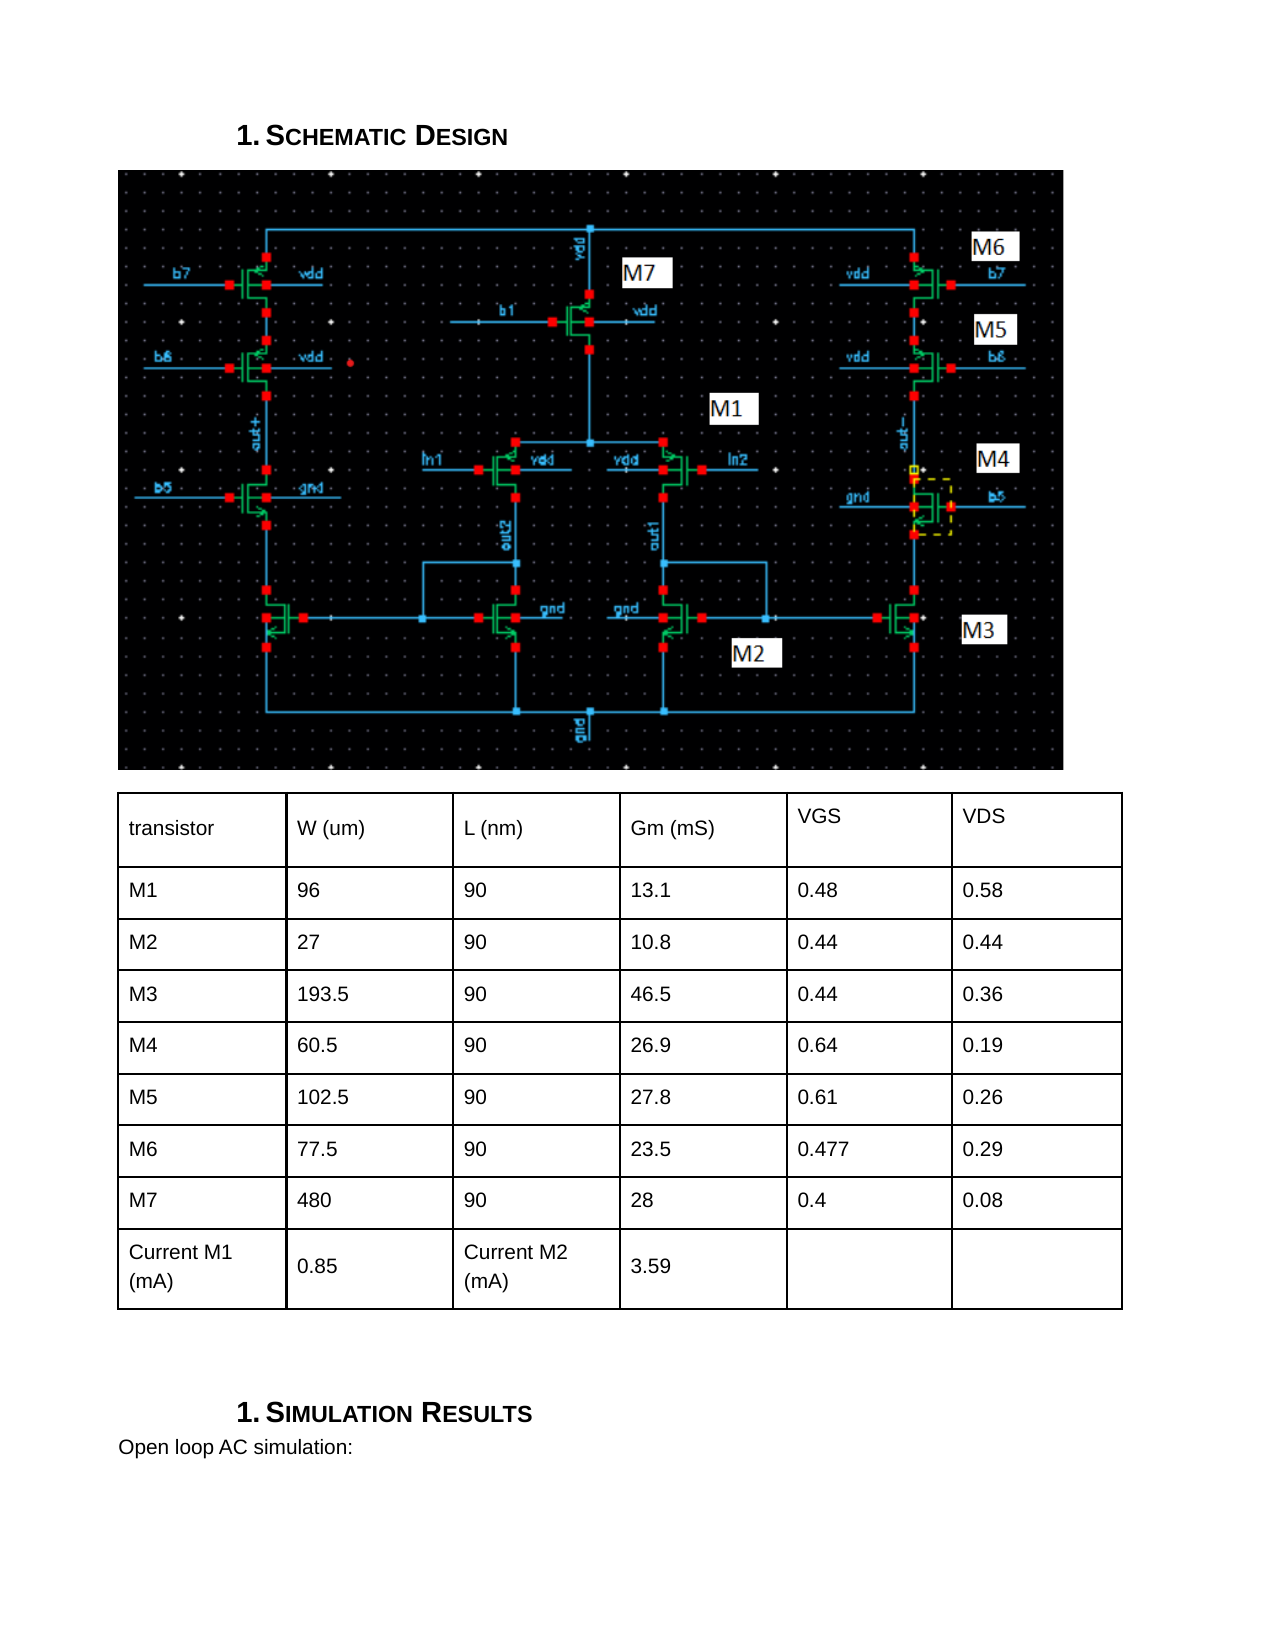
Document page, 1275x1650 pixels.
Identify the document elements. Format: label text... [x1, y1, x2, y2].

table_cell M3 [119, 971, 285, 1021]
table_header VGS [788, 794, 951, 866]
table_cell 26.9 [621, 1023, 786, 1072]
subtitle Simulation Results [236, 1395, 1157, 1428]
table_cell 480 [288, 1178, 452, 1227]
table_header L (nm) [454, 794, 619, 866]
table_cell M7 [119, 1178, 285, 1227]
table_cell 90 [454, 1126, 619, 1176]
table_cell 3.59 [621, 1230, 786, 1308]
table_header W (um) [288, 794, 452, 866]
table_cell 0.4 [788, 1178, 951, 1227]
table_cell 0.26 [953, 1075, 1121, 1124]
table_cell 0.19 [953, 1023, 1121, 1072]
table_cell 90 [454, 971, 619, 1021]
table_cell 46.5 [621, 971, 786, 1021]
table_cell 0.61 [788, 1075, 951, 1124]
table_cell [788, 1230, 951, 1308]
table_cell 90 [454, 1178, 619, 1227]
picture [118, 170, 1064, 770]
table_cell 28 [621, 1178, 786, 1227]
table_cell 90 [454, 868, 619, 917]
table_cell 90 [454, 1075, 619, 1124]
table_cell 0.44 [953, 920, 1121, 969]
table_cell 193.5 [288, 971, 452, 1021]
table_cell 90 [454, 1023, 619, 1072]
table_cell 13.1 [621, 868, 786, 917]
table_header transistor [119, 794, 285, 866]
table_cell M1 [119, 868, 285, 917]
table_cell 27 [288, 920, 452, 969]
table_cell 0.08 [953, 1178, 1121, 1227]
table_cell 0.85 [288, 1230, 452, 1308]
table_cell 0.48 [788, 868, 951, 917]
table_cell 27.8 [621, 1075, 786, 1124]
table_cell M6 [119, 1126, 285, 1176]
table_cell 90 [454, 920, 619, 969]
table_cell Current M1 (mA) [119, 1230, 285, 1308]
text Open loop AC simulation: [118, 1435, 1157, 1459]
table_cell 0.36 [953, 971, 1121, 1021]
table_cell 60.5 [288, 1023, 452, 1072]
table_cell M5 [119, 1075, 285, 1124]
table_cell [953, 1230, 1121, 1308]
table_cell Current M2 (mA) [454, 1230, 619, 1308]
table_cell 77.5 [288, 1126, 452, 1176]
table_cell 96 [288, 868, 452, 917]
subtitle Schematic Design [236, 118, 1157, 152]
table_cell 102.5 [288, 1075, 452, 1124]
table_cell M4 [119, 1023, 285, 1072]
table_cell 0.477 [788, 1126, 951, 1176]
table_header VDS [953, 794, 1121, 866]
table_cell 0.64 [788, 1023, 951, 1072]
table_header Gm (mS) [621, 794, 786, 866]
table_cell 0.29 [953, 1126, 1121, 1176]
table_cell 0.44 [788, 971, 951, 1021]
table_cell 23.5 [621, 1126, 786, 1176]
table_cell M2 [119, 920, 285, 969]
table_cell 10.8 [621, 920, 786, 969]
table_cell 0.44 [788, 920, 951, 969]
table_cell 0.58 [953, 868, 1121, 917]
